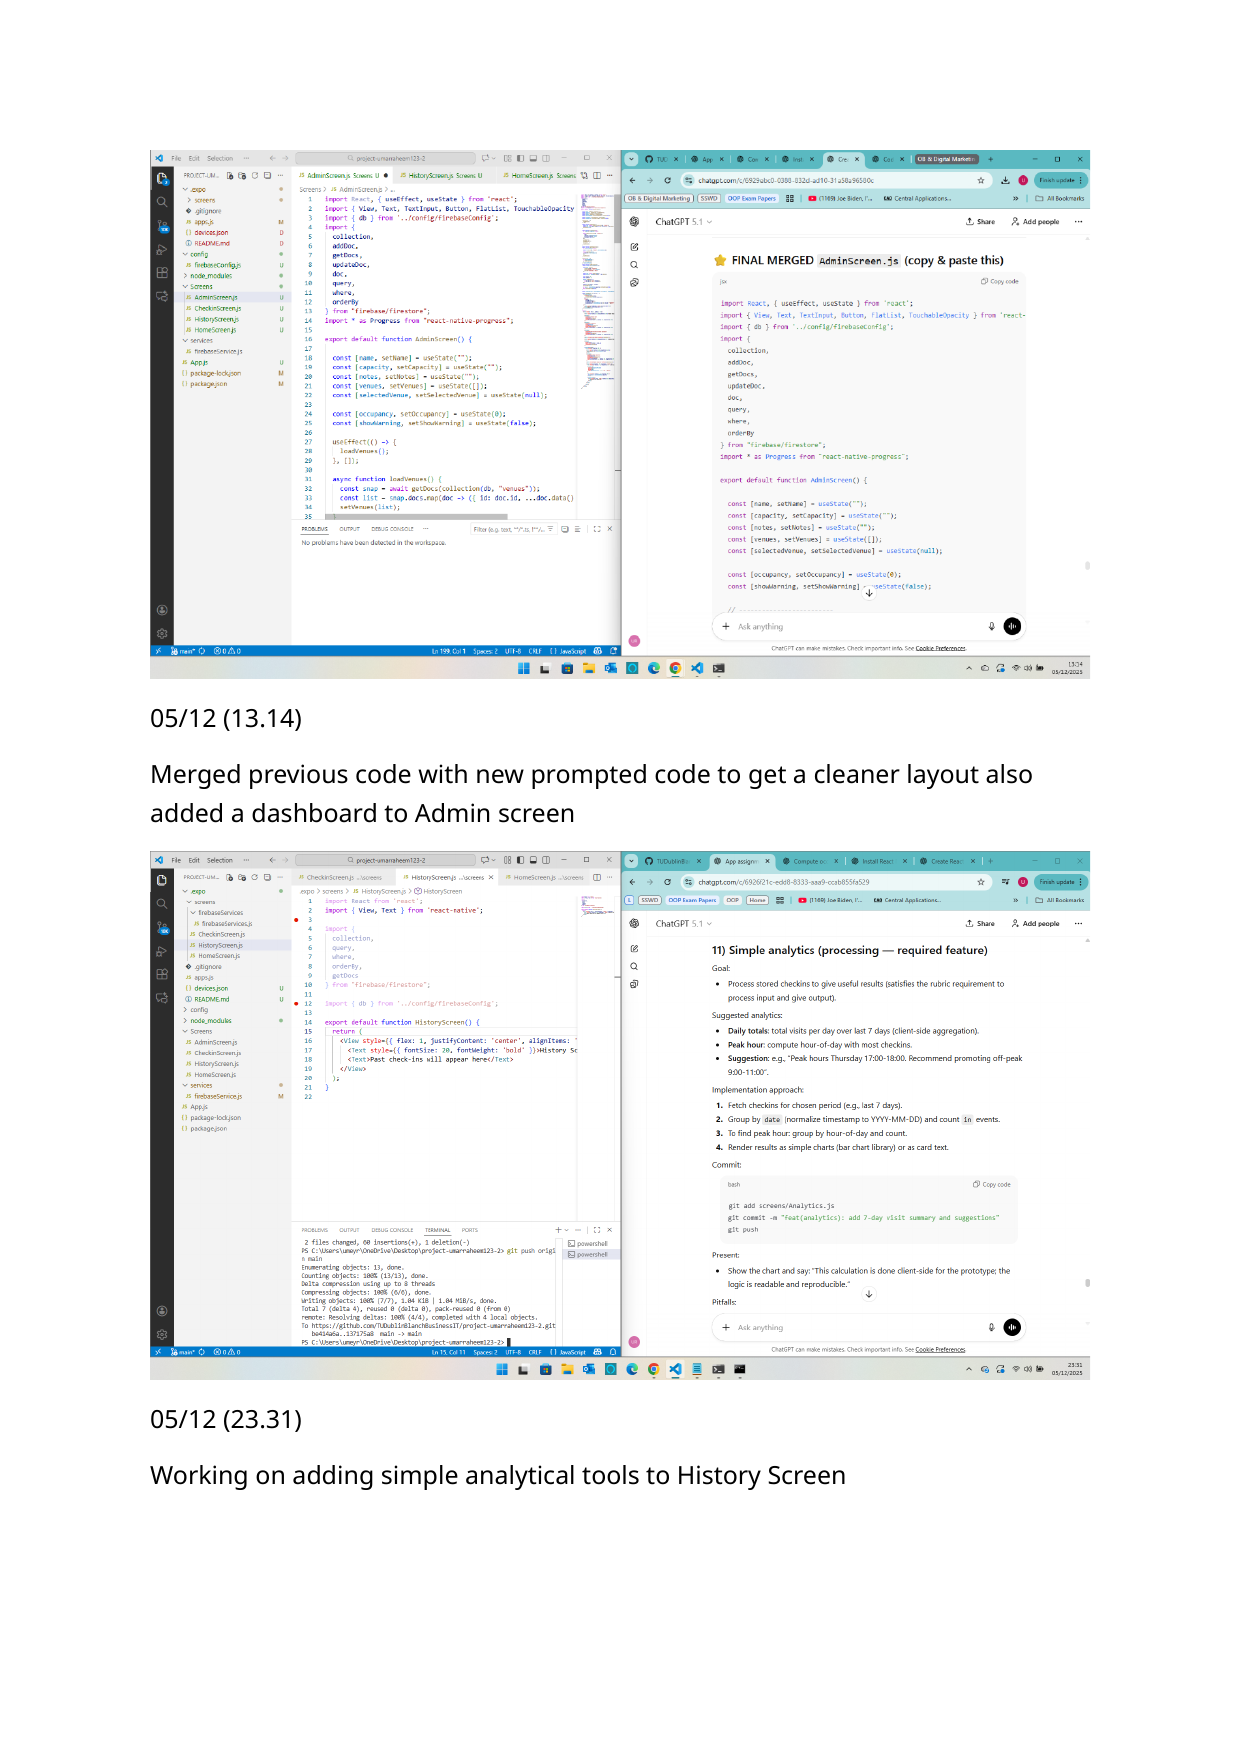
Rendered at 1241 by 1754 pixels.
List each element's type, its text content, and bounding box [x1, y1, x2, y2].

text Merged previous code with new prompted code to get a cleaner layout also added a dashboard to Admin screen [150, 756, 1090, 829]
text 05/12 (23.31) [150, 1402, 1090, 1436]
text Working on adding simple analytical tools to History Screen [150, 1457, 1090, 1492]
text 05/12 (13.14) [150, 700, 1090, 734]
